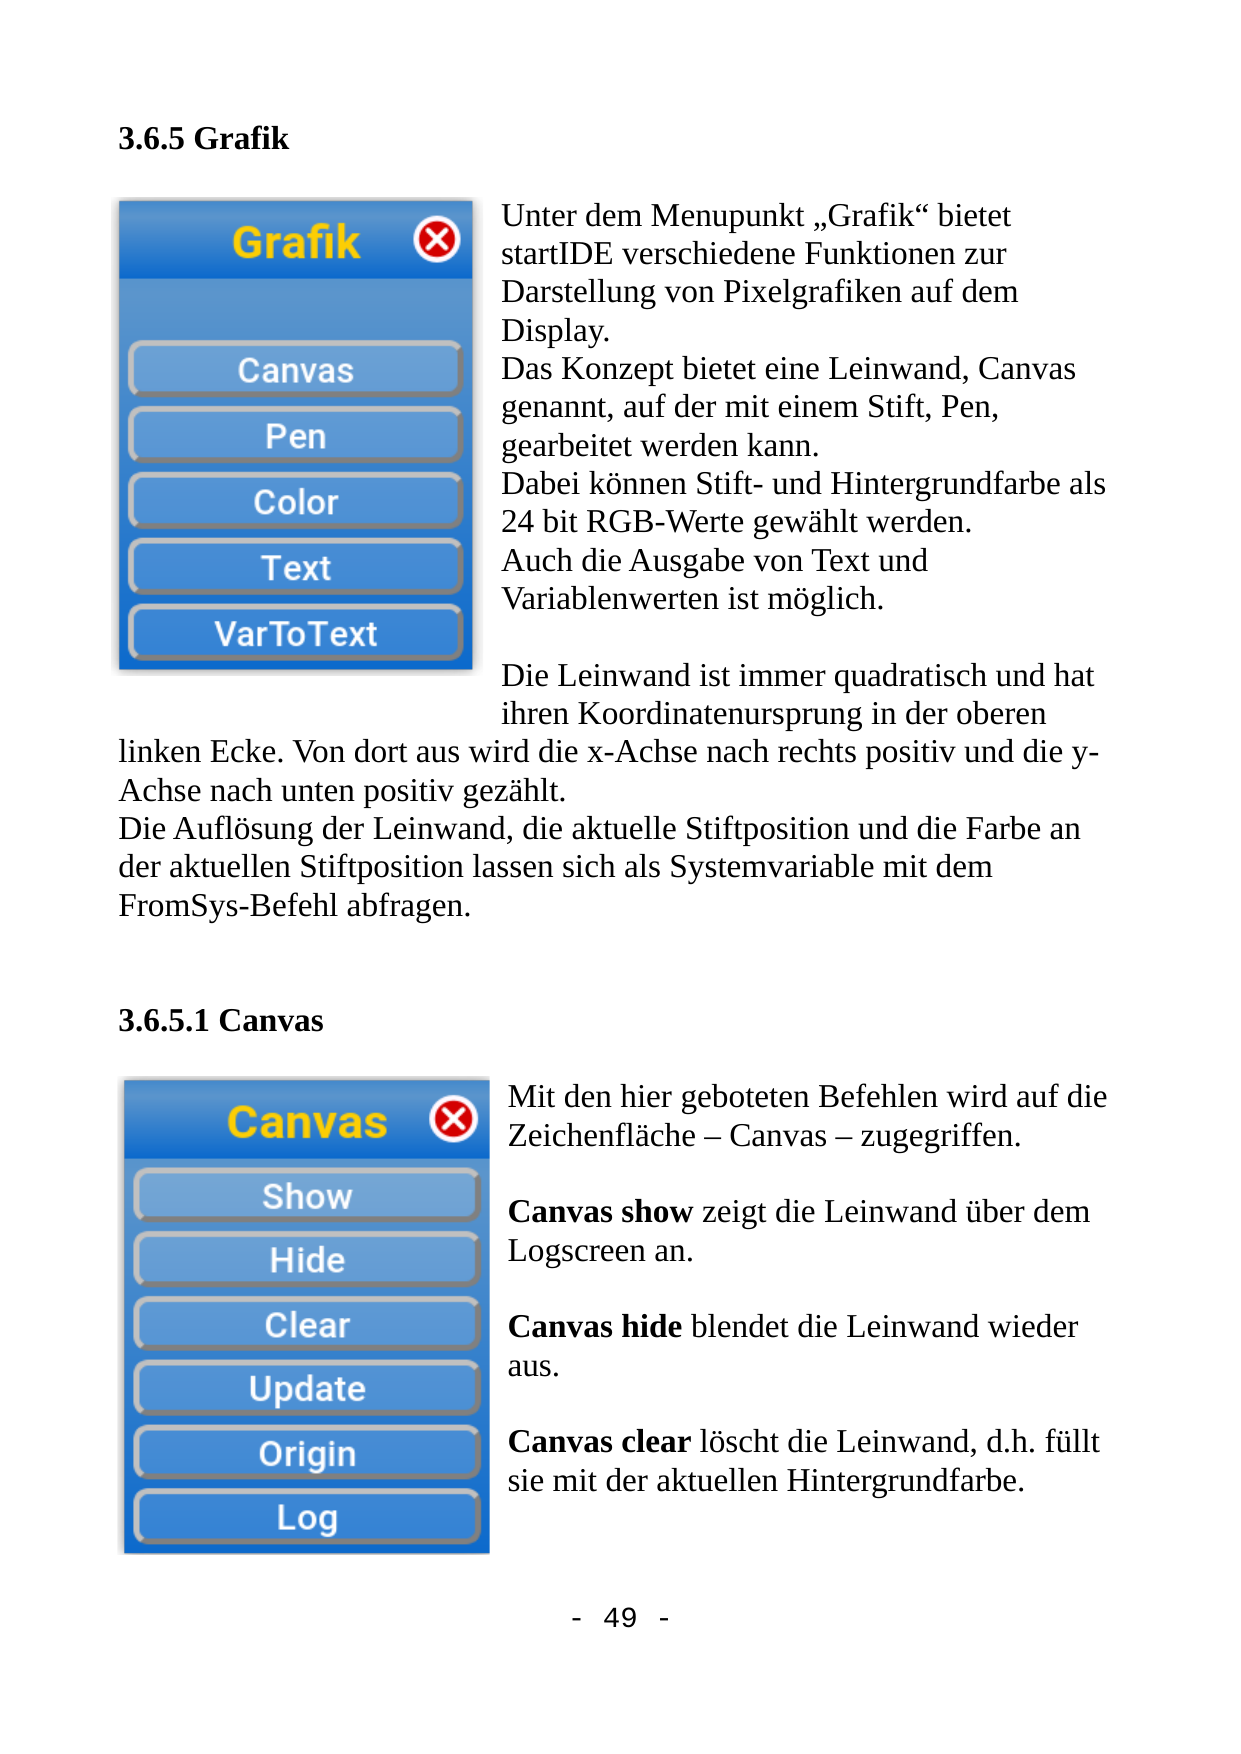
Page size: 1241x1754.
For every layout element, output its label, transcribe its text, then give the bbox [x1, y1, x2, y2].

text Unter dem Menupunkt „Grafik“ bietet startIDE verschiedene Funktionen zur Darstellung von Pixelgrafiken auf dem Display. [118, 195, 1122, 348]
text Mit den hier geboteten Befehlen wird auf die Zeichenfläche – Canvas – zugegriffen. [490, 1076, 1122, 1153]
text Die Auflösung der Leinwand, die aktuelle Stiftposition und die Farbe an der aktuellen Stiftposition lassen sich als Systemvariable mit dem FromSys-Befehl abfragen. [118, 808, 1122, 923]
text Canvas show zeigt die Leinwand über dem Logscreen an. [490, 1191, 1122, 1268]
text Canvas hide blendet die Leinwand wieder aus. [490, 1306, 1122, 1383]
text Auch die Ausgabe von Text und Variablenwerten ist möglich. [484, 540, 1122, 616]
text 3.6.5 Grafik [118, 118, 1122, 156]
text Das Konzept bietet eine Leinwand, Canvas genannt, auf der mit einem Stift, Pen, gearbeitet werden kann. [484, 348, 1122, 463]
text Dabei können Stift- und Hintergrundfarbe als 24 bit RGB-Werte gewählt werden. [484, 463, 1122, 540]
text Die Leinwand ist immer quadratisch und hat ihren Koordinatenursprung in der oberen linken Ecke. Von dort aus wird die x-Achse nach rechts positiv und die y-Achse nach unten positiv gezählt. [118, 655, 1122, 808]
text Canvas clear löscht die Leinwand, d.h. füllt sie mit der aktuellen Hintergrundfarbe. [490, 1421, 1122, 1498]
text 3.6.5.1 Canvas [118, 1000, 1122, 1038]
picture [117, 1076, 490, 1555]
picture [111, 197, 484, 676]
